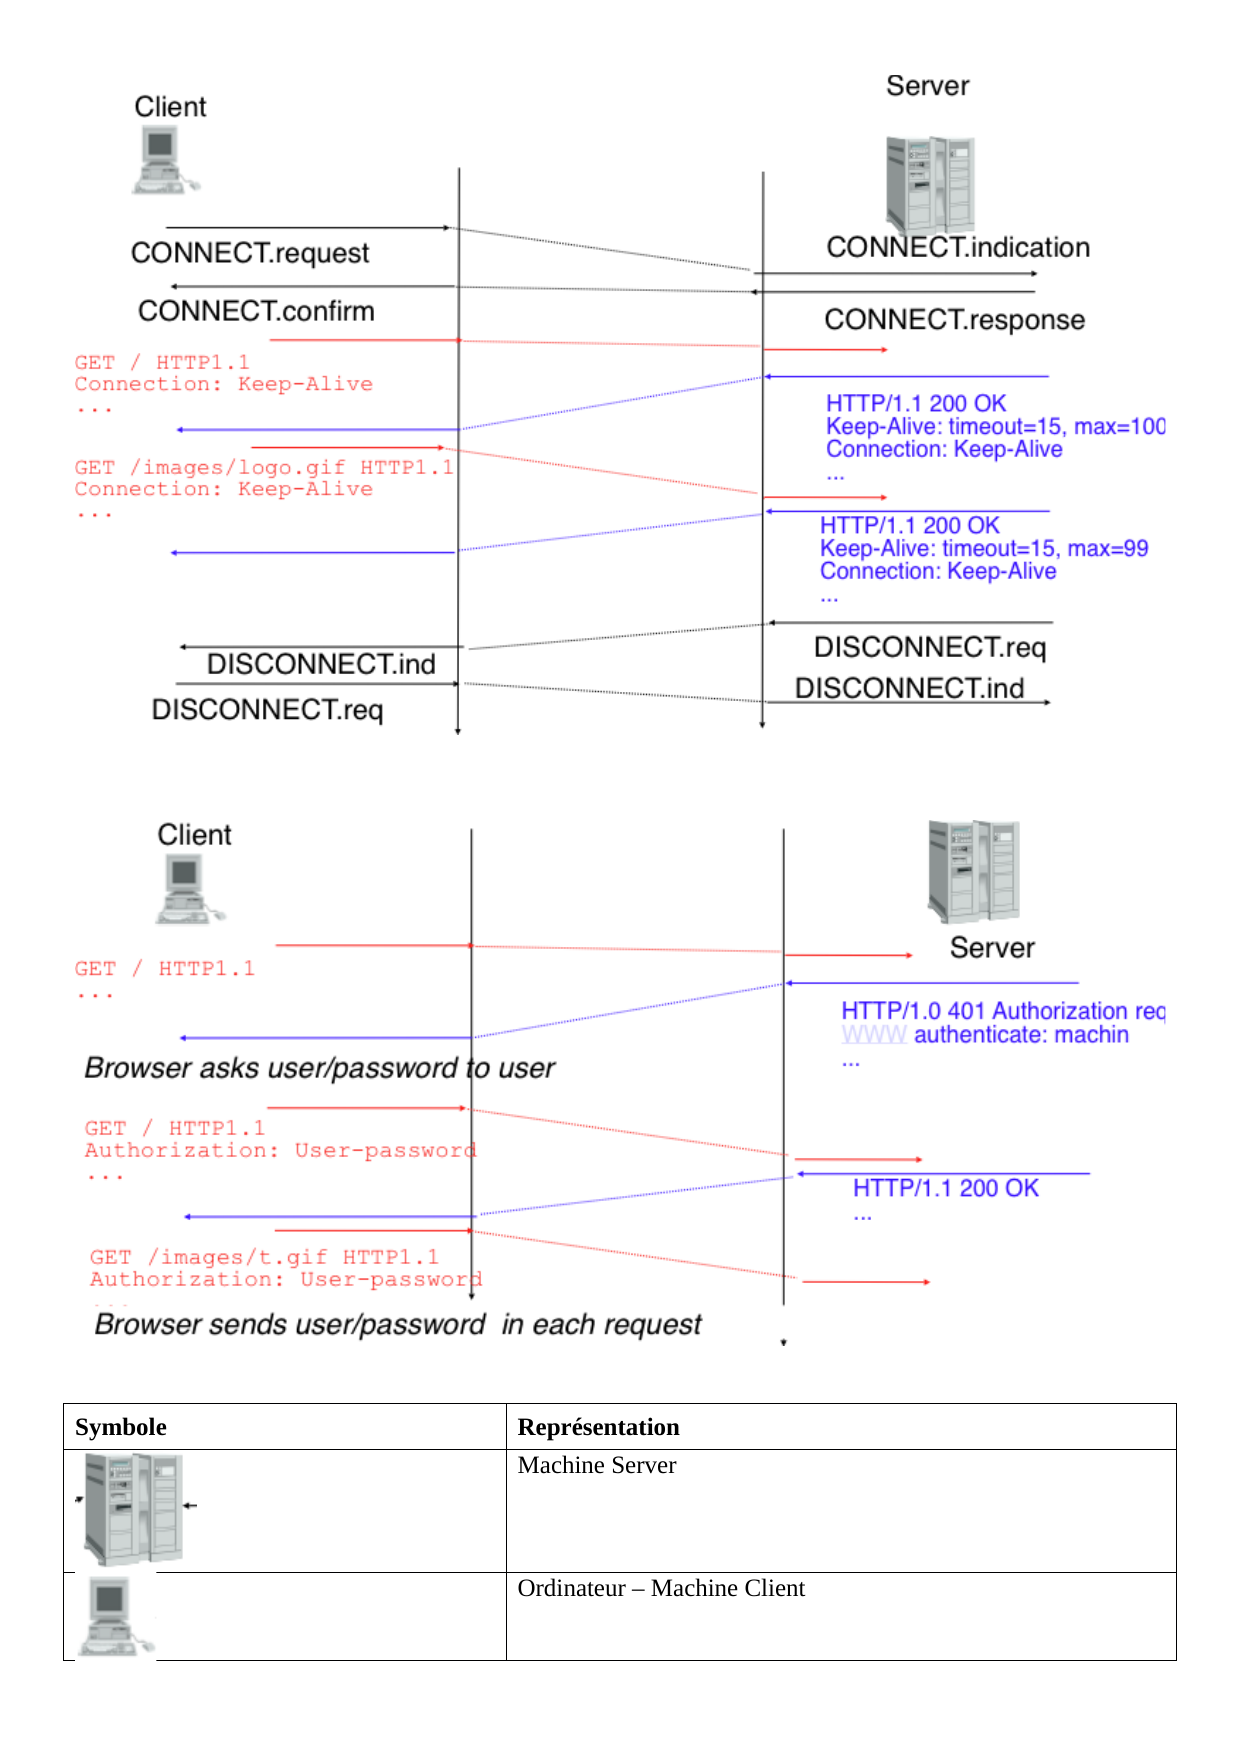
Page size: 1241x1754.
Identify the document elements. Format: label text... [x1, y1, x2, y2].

table_cell [64, 1450, 75, 1572]
picture [75, 75, 1166, 735]
picture [75, 820, 1166, 1346]
table_cell Ordinateur – Machine Client [507, 1573, 1176, 1660]
table_cell [197, 1450, 506, 1572]
table_cell Machine Server [507, 1450, 1176, 1572]
picture [75, 1450, 197, 1661]
table_cell [157, 1573, 506, 1660]
table_header Représentation [507, 1404, 1176, 1449]
table_cell [64, 1573, 75, 1660]
table_header Symbole [64, 1404, 506, 1449]
